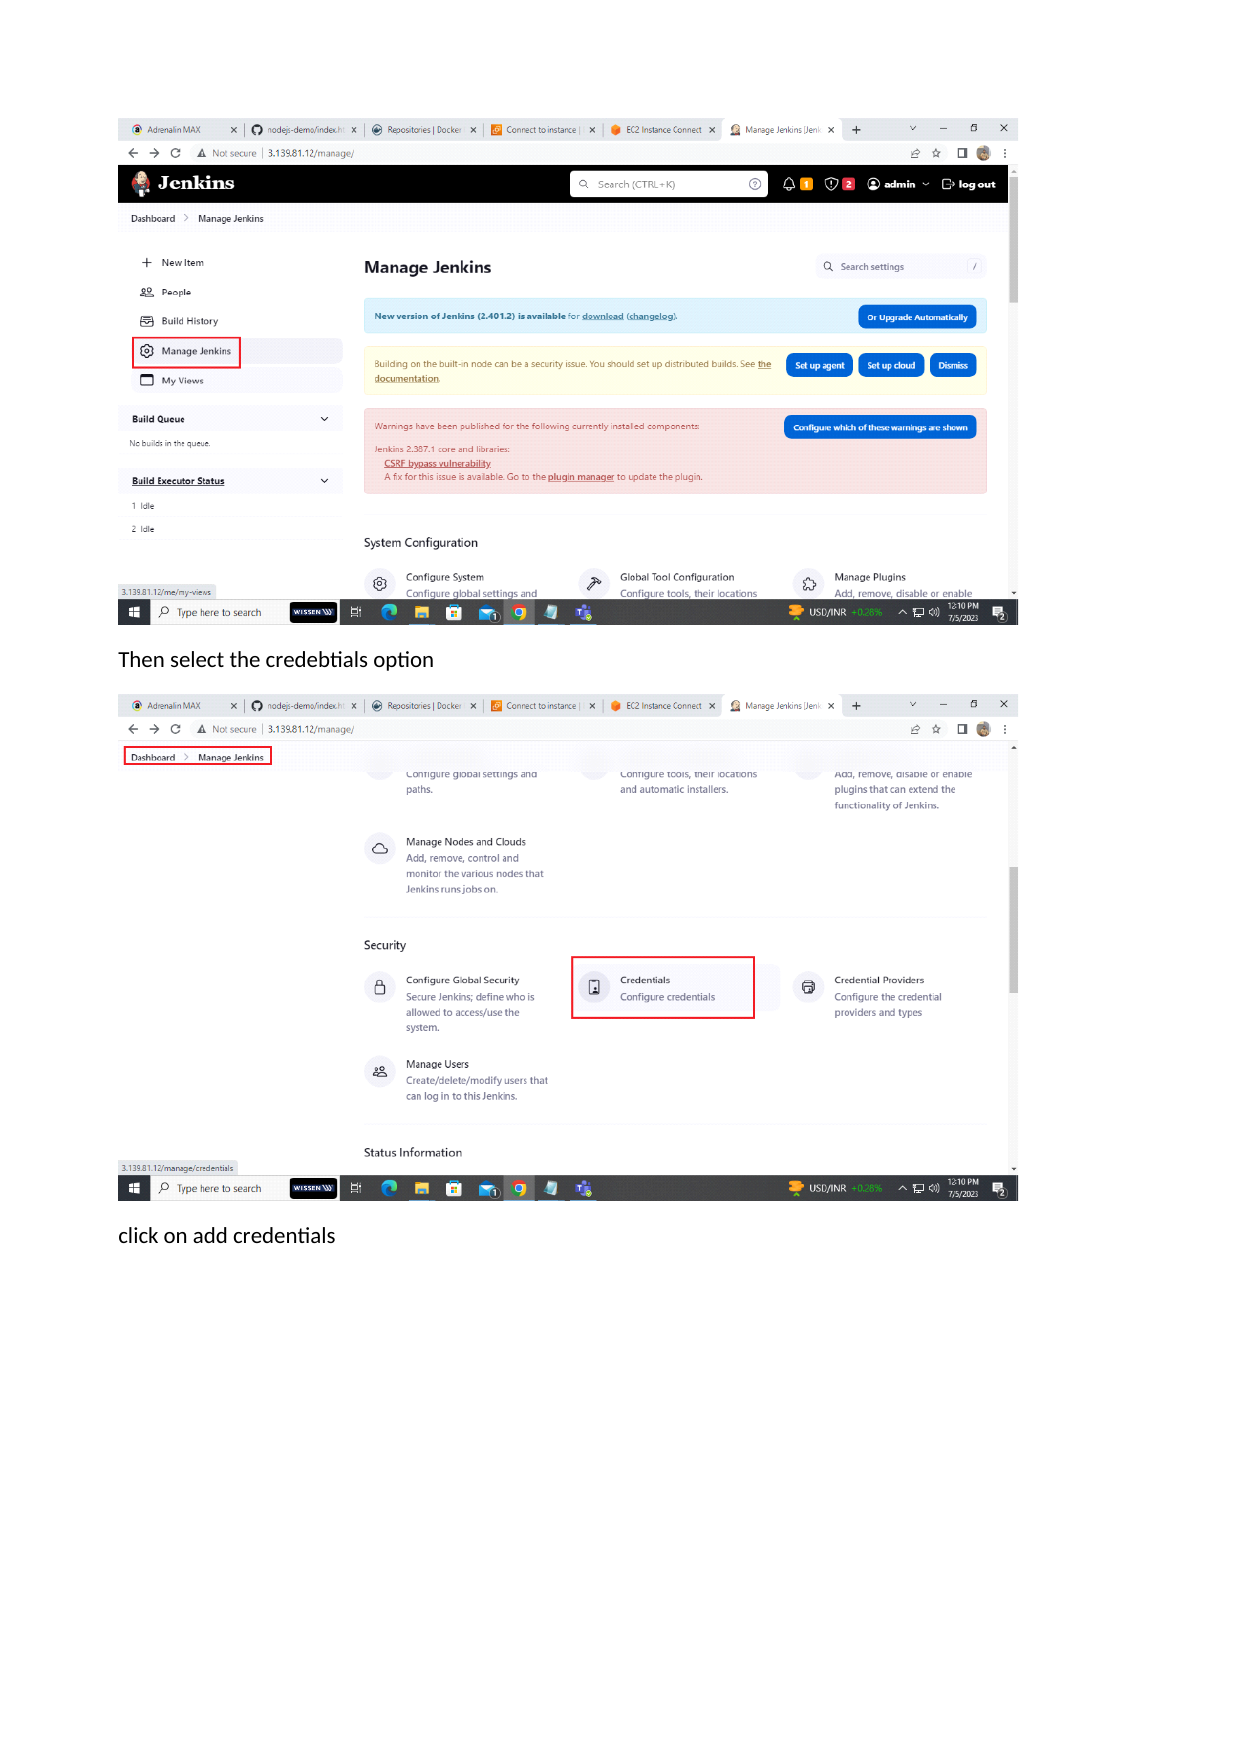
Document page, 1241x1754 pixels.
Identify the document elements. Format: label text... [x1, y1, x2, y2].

text click on add credentials [118, 1221, 1122, 1249]
text Then select the credebtials option [118, 645, 1122, 673]
